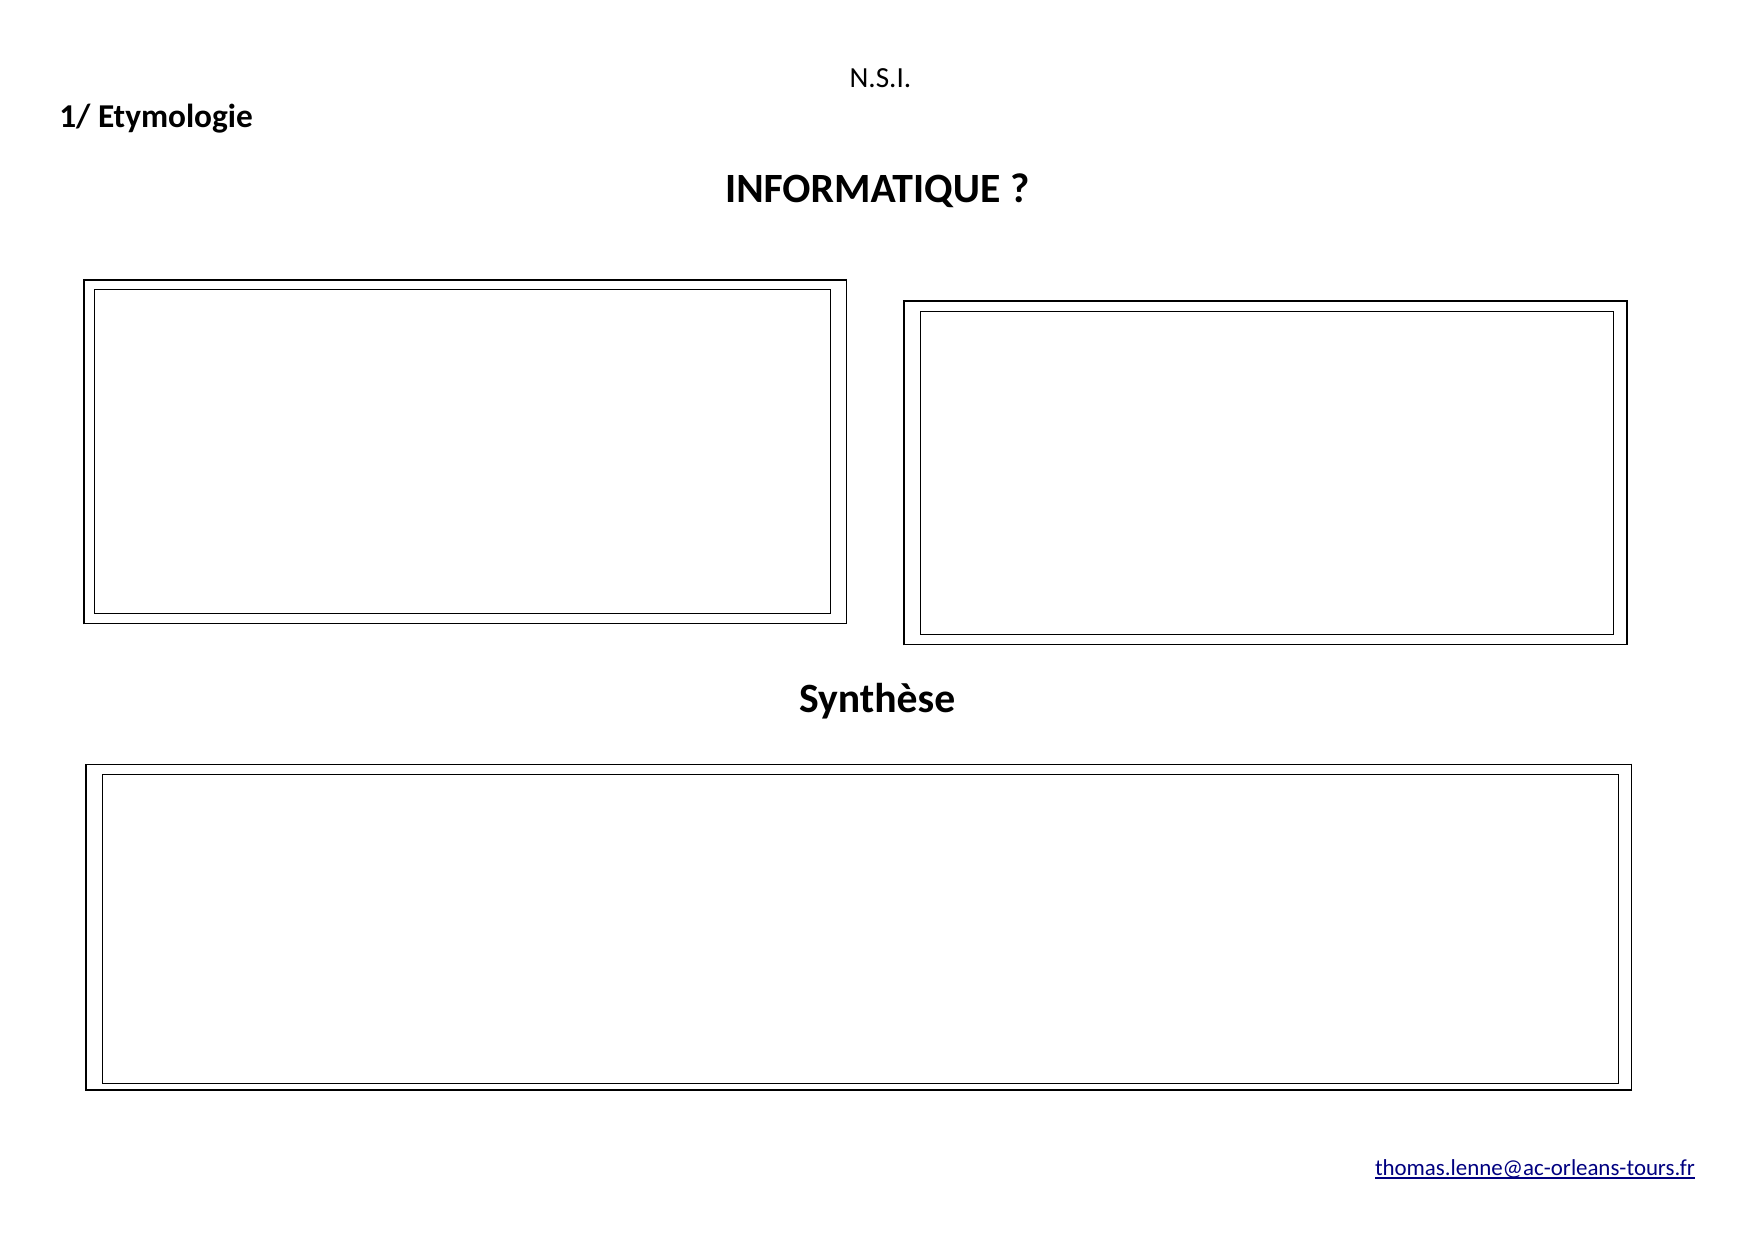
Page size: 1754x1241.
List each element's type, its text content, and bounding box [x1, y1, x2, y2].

text Synthèse [59, 453, 1695, 722]
text 1/ Etymologie [59, 95, 1695, 135]
text INFORMATIQUE ? [59, 162, 1695, 213]
